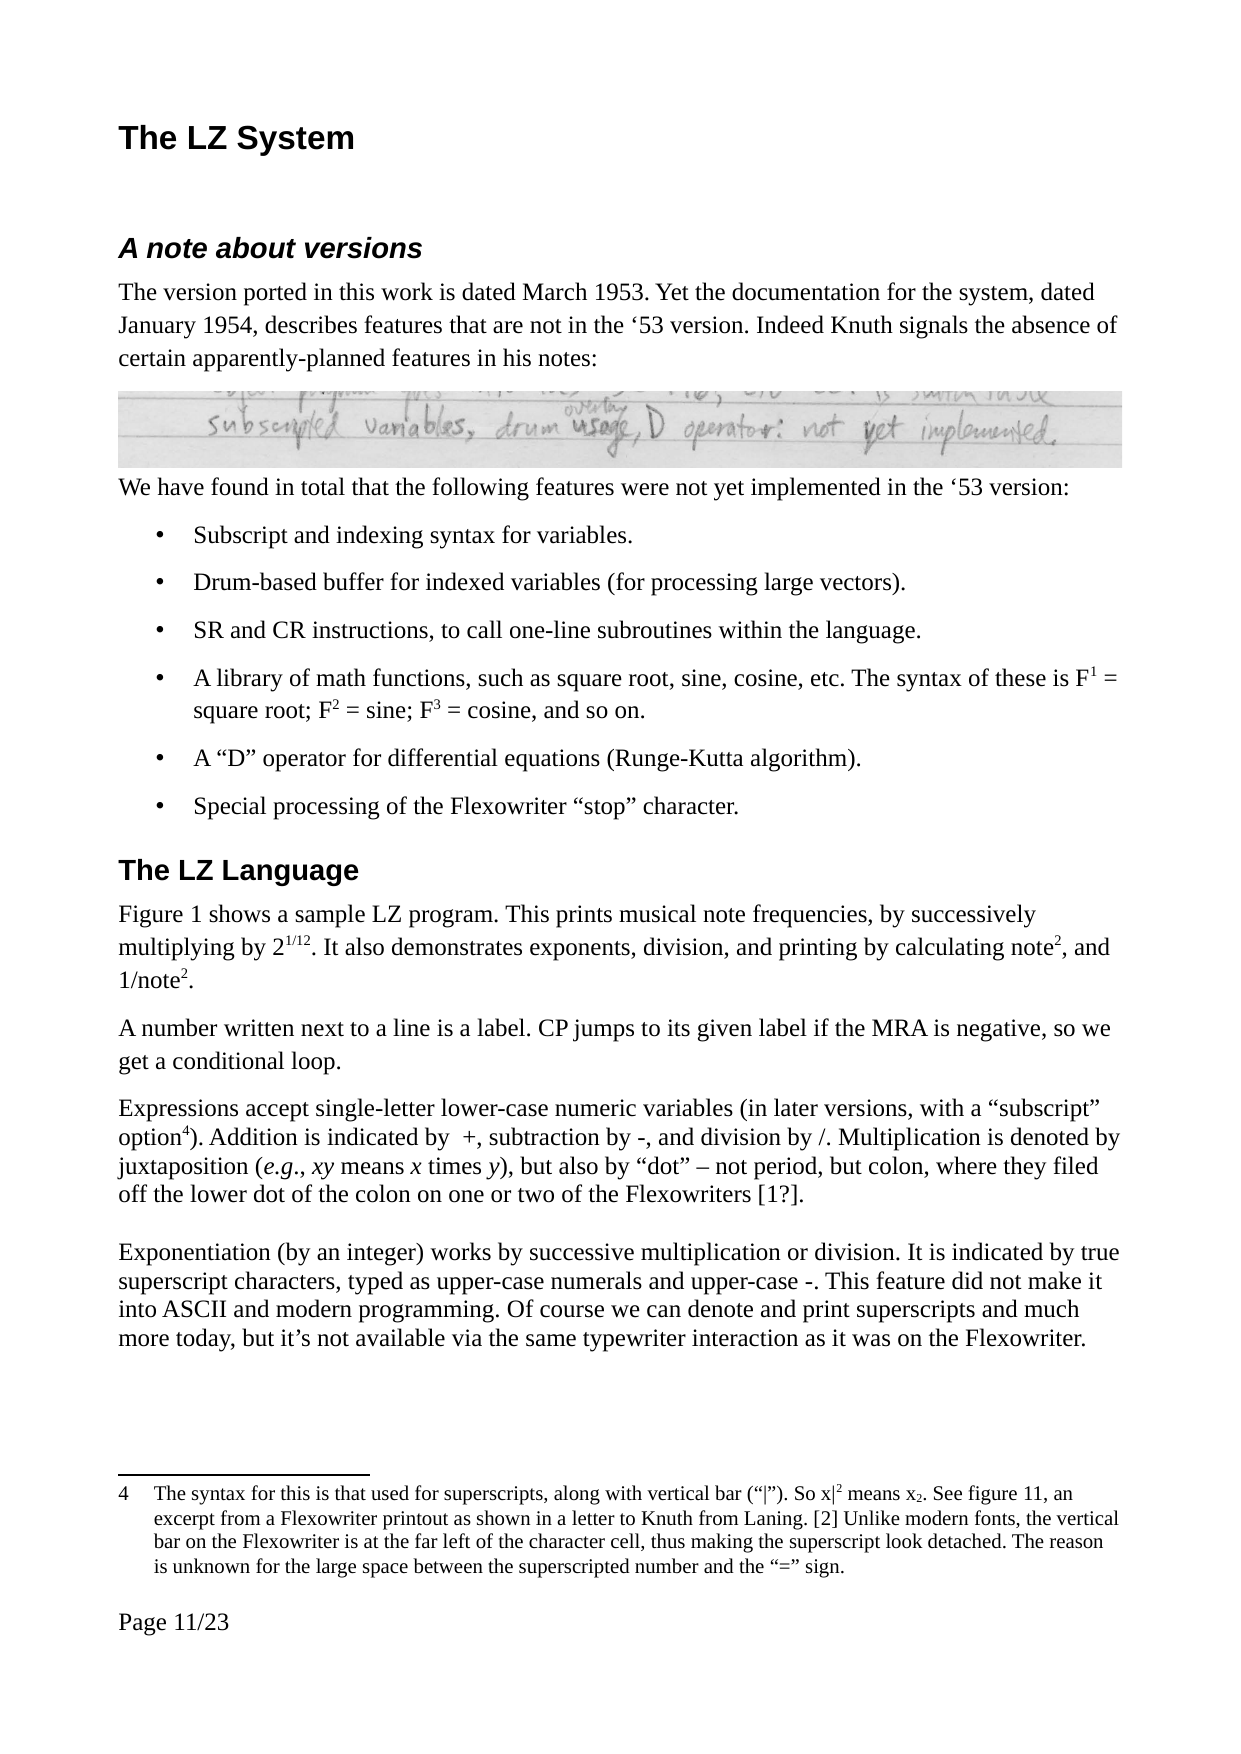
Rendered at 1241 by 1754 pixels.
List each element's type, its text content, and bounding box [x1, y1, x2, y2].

text Expressions accept single-letter lower-case numeric variables (in later versions, with a “subscript” option). Addition is indicated by +, subtraction by -, and division by /. Multiplication is denoted by juxtaposition (e.g., xy means x times y), but also by “dot” – not period, but colon, where they filed off the lower dot of the colon on one or two of the Flexowriters [1?]. [118, 1093, 1122, 1208]
list Subscript and indexing syntax for variables. [156, 520, 1122, 548]
picture [118, 391, 1123, 468]
text Figure 1 shows a sample LZ program. This prints musical note frequencies, by successively multiplying by 21/12. It also demonstrates exponents, division, and printing by calculating note2, and 1/note2. [118, 899, 1122, 994]
list Drum-based buffer for indexed variables (for processing large vectors). [156, 567, 1122, 596]
text A number written next to a line is a label. CP jumps to its given label if the MRA is negative, so we get a conditional loop. [118, 1013, 1122, 1074]
list SR and CR instructions, to call one-line subroutines within the language. [156, 615, 1122, 644]
list Special processing of the Flexowriter “stop” character. [156, 791, 1122, 819]
text Exponentiation (by an integer) works by successive multiplication or division. It is indicated by true superscript characters, typed as upper-case numerals and upper-case -. This feature did not make it into ASCII and modern programming. Of course we can denote and print superscripts and much more today, but it’s not available via the same typewriter interaction as it was on the Flexowriter. [118, 1237, 1122, 1352]
text We have found in total that the following features were not yet implemented in the ‘53 version: [118, 468, 1122, 501]
text The version ported in this work is dated March 1953. Yet the documentation for the system, dated January 1954, describes features that are not in the ‘53 version. Indeed Knuth signals the absence of certain apparently-planned features in his notes: [118, 277, 1122, 372]
list A library of math functions, such as square root, sine, cosine, etc. The syntax of these is F1 = square root; F2 = sine; F3 = cosine, and so on. [156, 663, 1122, 724]
subtitle The LZ System [118, 118, 1122, 157]
list A “D” operator for differential equations (Runge-Kutta algorithm). [156, 743, 1122, 772]
text The syntax for this is that used for superscripts, along with vertical bar (“|”). So x|2 means x2. See figure 11, an excerpt from a Flexowriter printout as shown in a letter to Knuth from Laning. [2] Unlike modern fonts, the vertical bar on the Flexowriter is at the far left of the character cell, thus making the superscript look detached. The reason is unknown for the large space between the superscripted number and the “=” sign. [118, 1481, 1122, 1578]
subtitle A note about versions [118, 231, 1122, 265]
subtitle The LZ Language [118, 853, 1122, 887]
